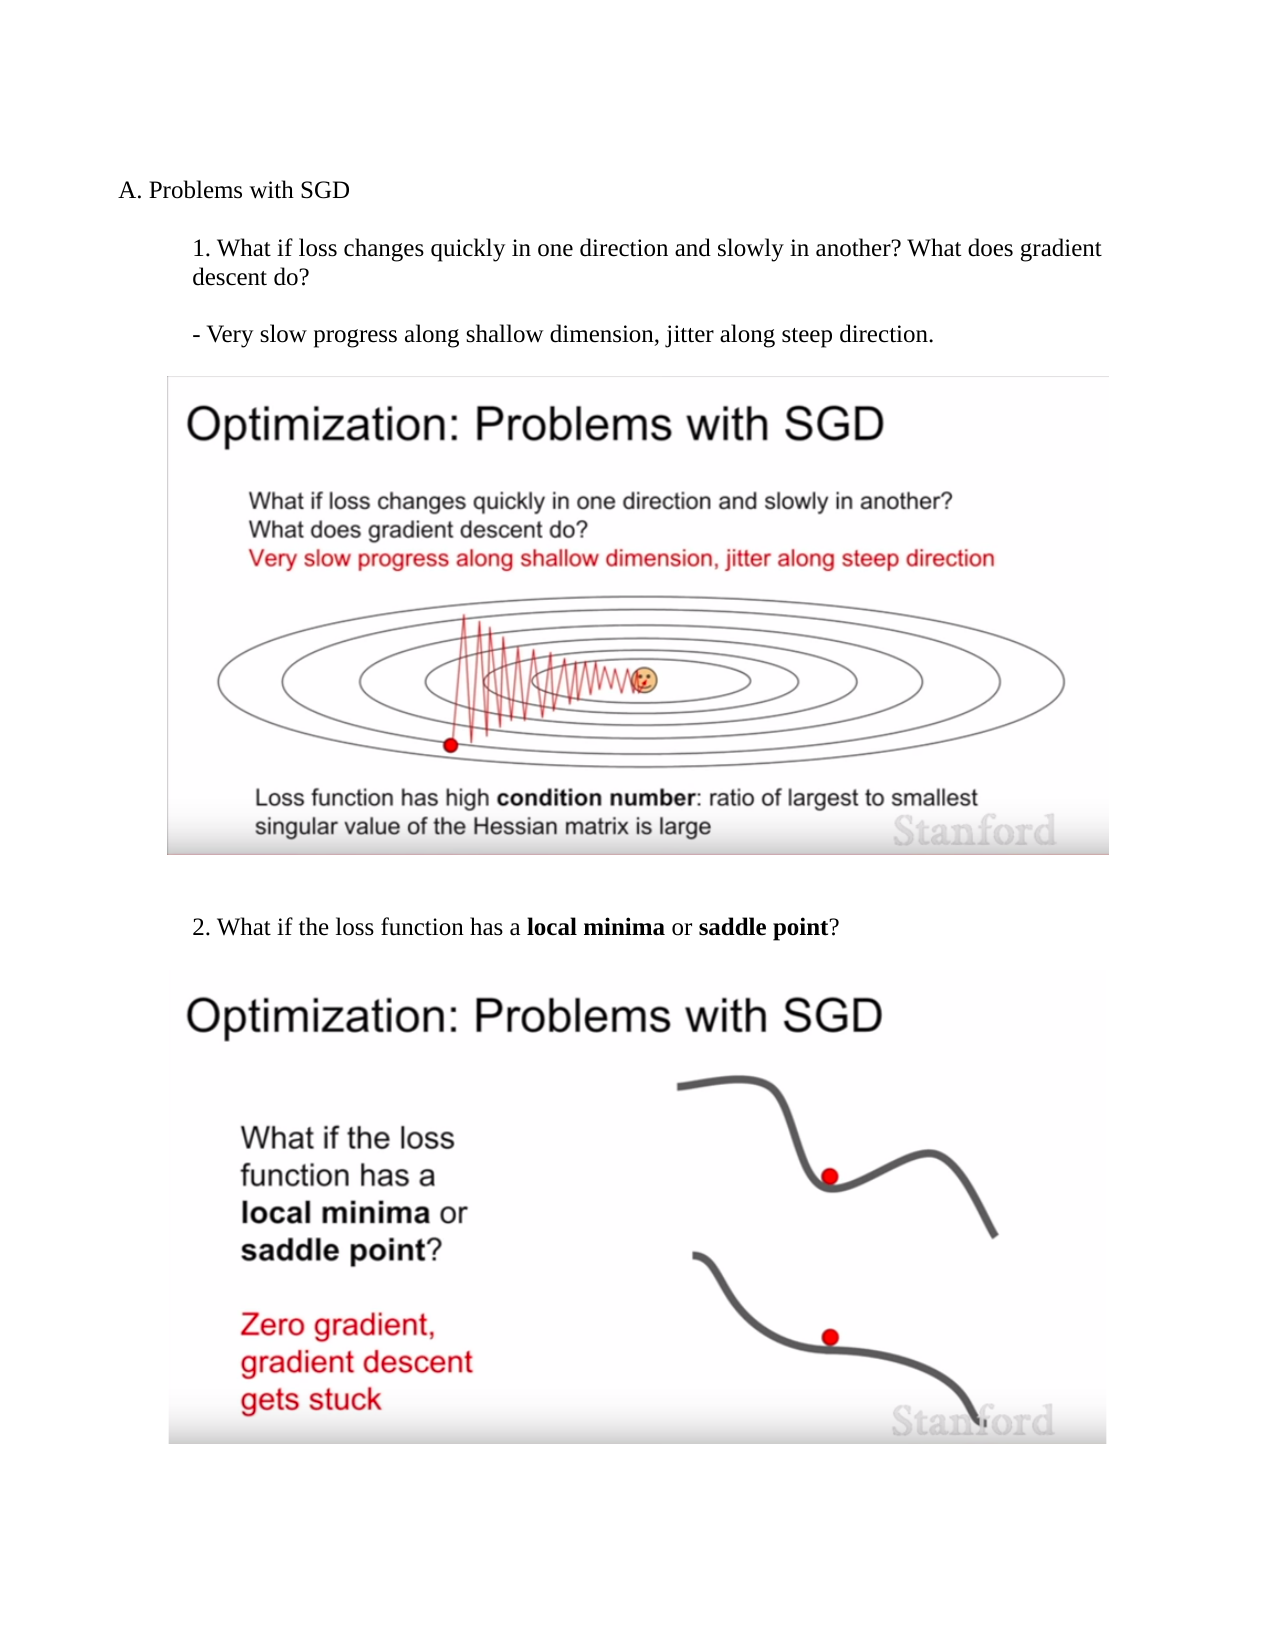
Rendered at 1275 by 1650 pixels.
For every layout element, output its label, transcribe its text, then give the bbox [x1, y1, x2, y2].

picture [166, 376, 1109, 855]
text A. Problems with SGD [118, 176, 1157, 204]
text - Very slow progress along shallow dimension, jitter along steep direction. [118, 319, 1157, 348]
text 1. What if loss changes quickly in one direction and slowly in another? What does gradient descent do? [118, 233, 1157, 291]
text 2. What if the loss function has a local minima or saddle point? [118, 912, 1157, 941]
picture [168, 969, 1107, 1444]
